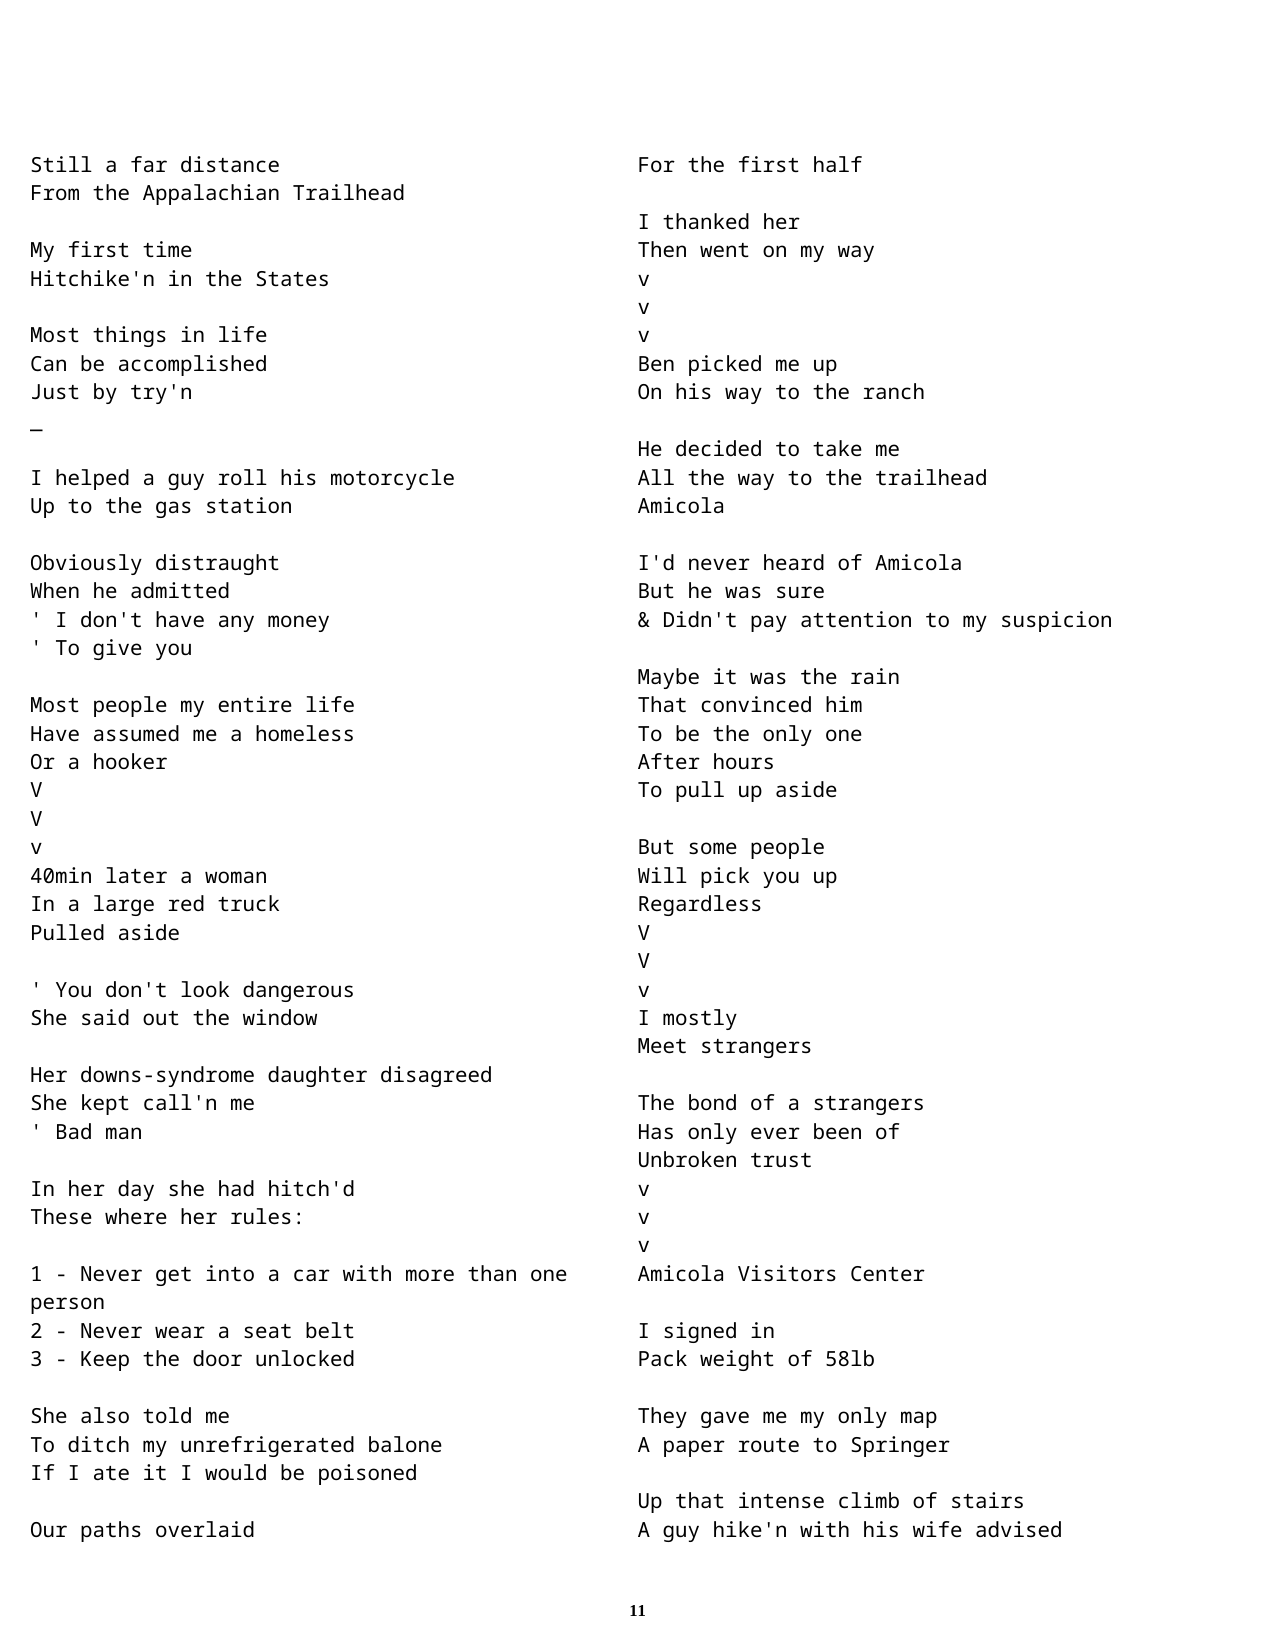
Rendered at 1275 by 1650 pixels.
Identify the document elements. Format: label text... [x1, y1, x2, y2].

text Most things in life [30, 321, 637, 349]
text For the first half [637, 150, 1245, 178]
text Maybe it was the rain [637, 662, 1245, 690]
text Pack weight of 58lb [637, 1344, 1245, 1373]
text v [637, 292, 1245, 321]
text V [637, 918, 1245, 946]
text Just by try'n [30, 377, 637, 406]
text Or a hooker [30, 747, 637, 776]
text My first time [30, 235, 637, 264]
text 3 - Keep the door unlocked [30, 1344, 637, 1373]
text Amicola [637, 491, 1245, 520]
text All the way to the trailhead [637, 463, 1245, 491]
text v [637, 264, 1245, 292]
text V [30, 776, 637, 804]
text ' To give you [30, 633, 637, 662]
text She said out the window [30, 1003, 637, 1032]
text I mostly [637, 1003, 1245, 1032]
text That convinced him [637, 690, 1245, 719]
text Has only ever been of [637, 1117, 1245, 1145]
text To ditch my unrefrigerated balone [30, 1430, 637, 1458]
text She kept call'n me [30, 1088, 637, 1117]
text I signed in [637, 1316, 1245, 1344]
text Most people my entire life [30, 690, 637, 719]
text Meet strangers [637, 1032, 1245, 1060]
text 2 - Never wear a seat belt [30, 1316, 637, 1344]
text She also told me [30, 1401, 637, 1430]
text v [637, 1231, 1245, 1259]
text These where her rules: [30, 1202, 637, 1231]
text If I ate it I would be poisoned [30, 1458, 637, 1487]
text They gave me my only map [637, 1401, 1245, 1430]
text From the Appalachian Trailhead [30, 178, 637, 207]
text V [30, 804, 637, 832]
text But he was sure [637, 577, 1245, 605]
text Her downs-syndrome daughter disagreed [30, 1060, 637, 1088]
text & Didn't pay attention to my suspicion [637, 605, 1245, 633]
text I thanked her [637, 207, 1245, 235]
text When he admitted [30, 577, 637, 605]
text In her day she had hitch'd [30, 1174, 637, 1202]
text Still a far distance [30, 150, 637, 178]
text I helped a guy roll his motorcycle [30, 463, 637, 491]
text The bond of a strangers [637, 1088, 1245, 1117]
text Have assumed me a homeless [30, 719, 637, 747]
text A guy hike'n with his wife advised [637, 1515, 1245, 1543]
text Then went on my way [637, 235, 1245, 264]
text _ [30, 406, 637, 434]
text Pulled aside [30, 918, 637, 946]
text V [637, 946, 1245, 975]
text Will pick you up [637, 861, 1245, 889]
text I'd never heard of Amicola [637, 548, 1245, 577]
text In a large red truck [30, 889, 637, 918]
text ' You don't look dangerous [30, 975, 637, 1003]
text Up to the gas station [30, 491, 637, 520]
text A paper route to Springer [637, 1430, 1245, 1458]
text v [30, 832, 637, 861]
text Our paths overlaid [30, 1515, 637, 1543]
text But some people [637, 832, 1245, 861]
text To pull up aside [637, 776, 1245, 804]
text v [637, 1202, 1245, 1231]
text Up that intense climb of stairs [637, 1487, 1245, 1515]
text Unbroken trust [637, 1145, 1245, 1174]
text Amicola Visitors Center [637, 1259, 1245, 1287]
text ' I don't have any money [30, 605, 637, 633]
text v [637, 1174, 1245, 1202]
text 1 - Never get into a car with more than one person [30, 1259, 637, 1316]
text v [637, 975, 1245, 1003]
text To be the only one [637, 719, 1245, 747]
text Can be accomplished [30, 349, 637, 377]
text On his way to the ranch [637, 377, 1245, 406]
text ' Bad man [30, 1117, 637, 1145]
text Obviously distraught [30, 548, 637, 577]
text 40min later a woman [30, 861, 637, 889]
text Ben picked me up [637, 349, 1245, 377]
text Hitchike'n in the States [30, 264, 637, 292]
text After hours [637, 747, 1245, 776]
text Regardless [637, 889, 1245, 918]
text v [637, 321, 1245, 349]
text He decided to take me [637, 434, 1245, 463]
